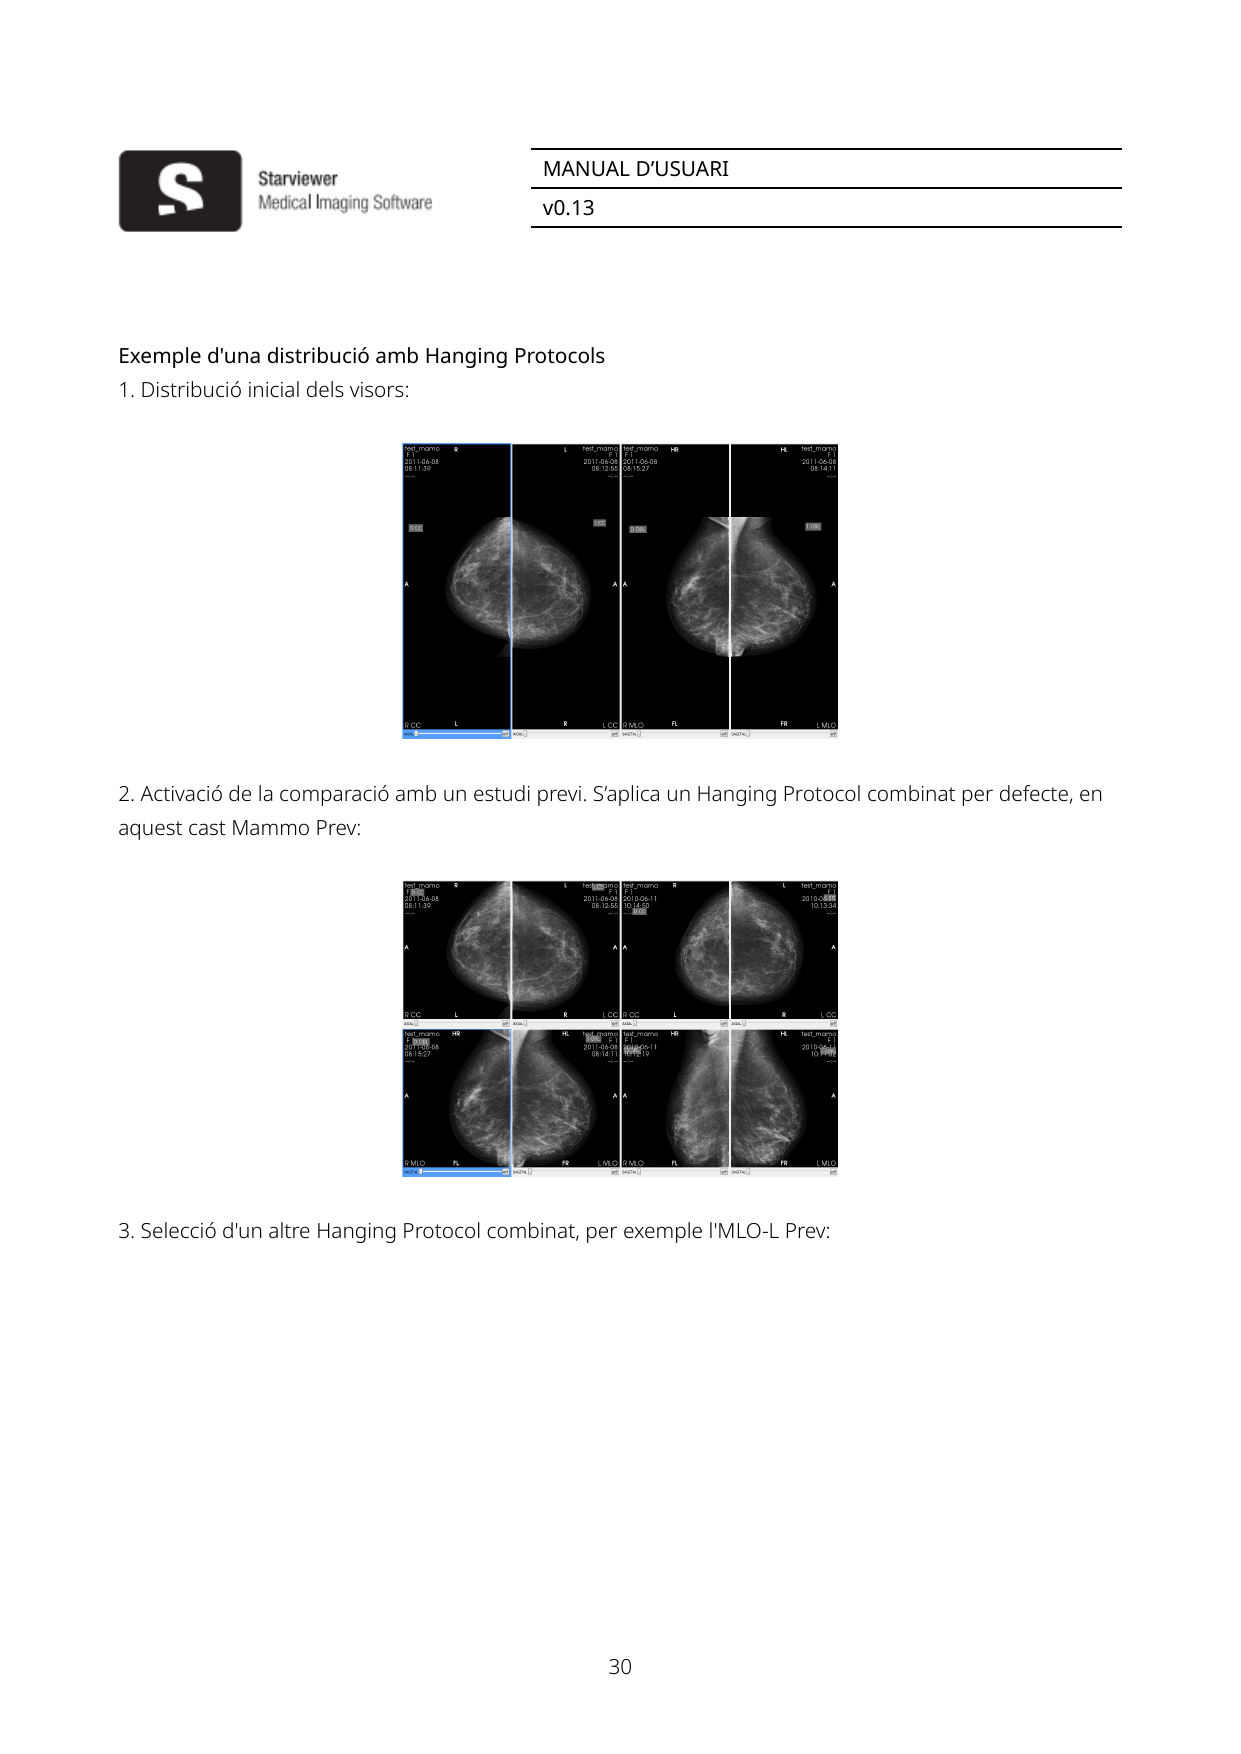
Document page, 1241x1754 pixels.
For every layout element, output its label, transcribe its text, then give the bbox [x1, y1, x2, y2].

text 2. Activació de la comparació amb un estudi previ. S’aplica un Hanging Protocol combinat per defecte, en aquest cast Mammo Prev: [118, 779, 1122, 841]
text Exemple d'una distribució amb Hanging Protocols [118, 341, 1122, 370]
picture [402, 880, 838, 1177]
picture [402, 443, 839, 739]
text 1. Distribució inicial dels visors: [118, 376, 1122, 404]
text 3. Selecció d'un altre Hanging Protocol combinat, per exemple l'MLO-L Prev: [118, 1216, 1122, 1244]
